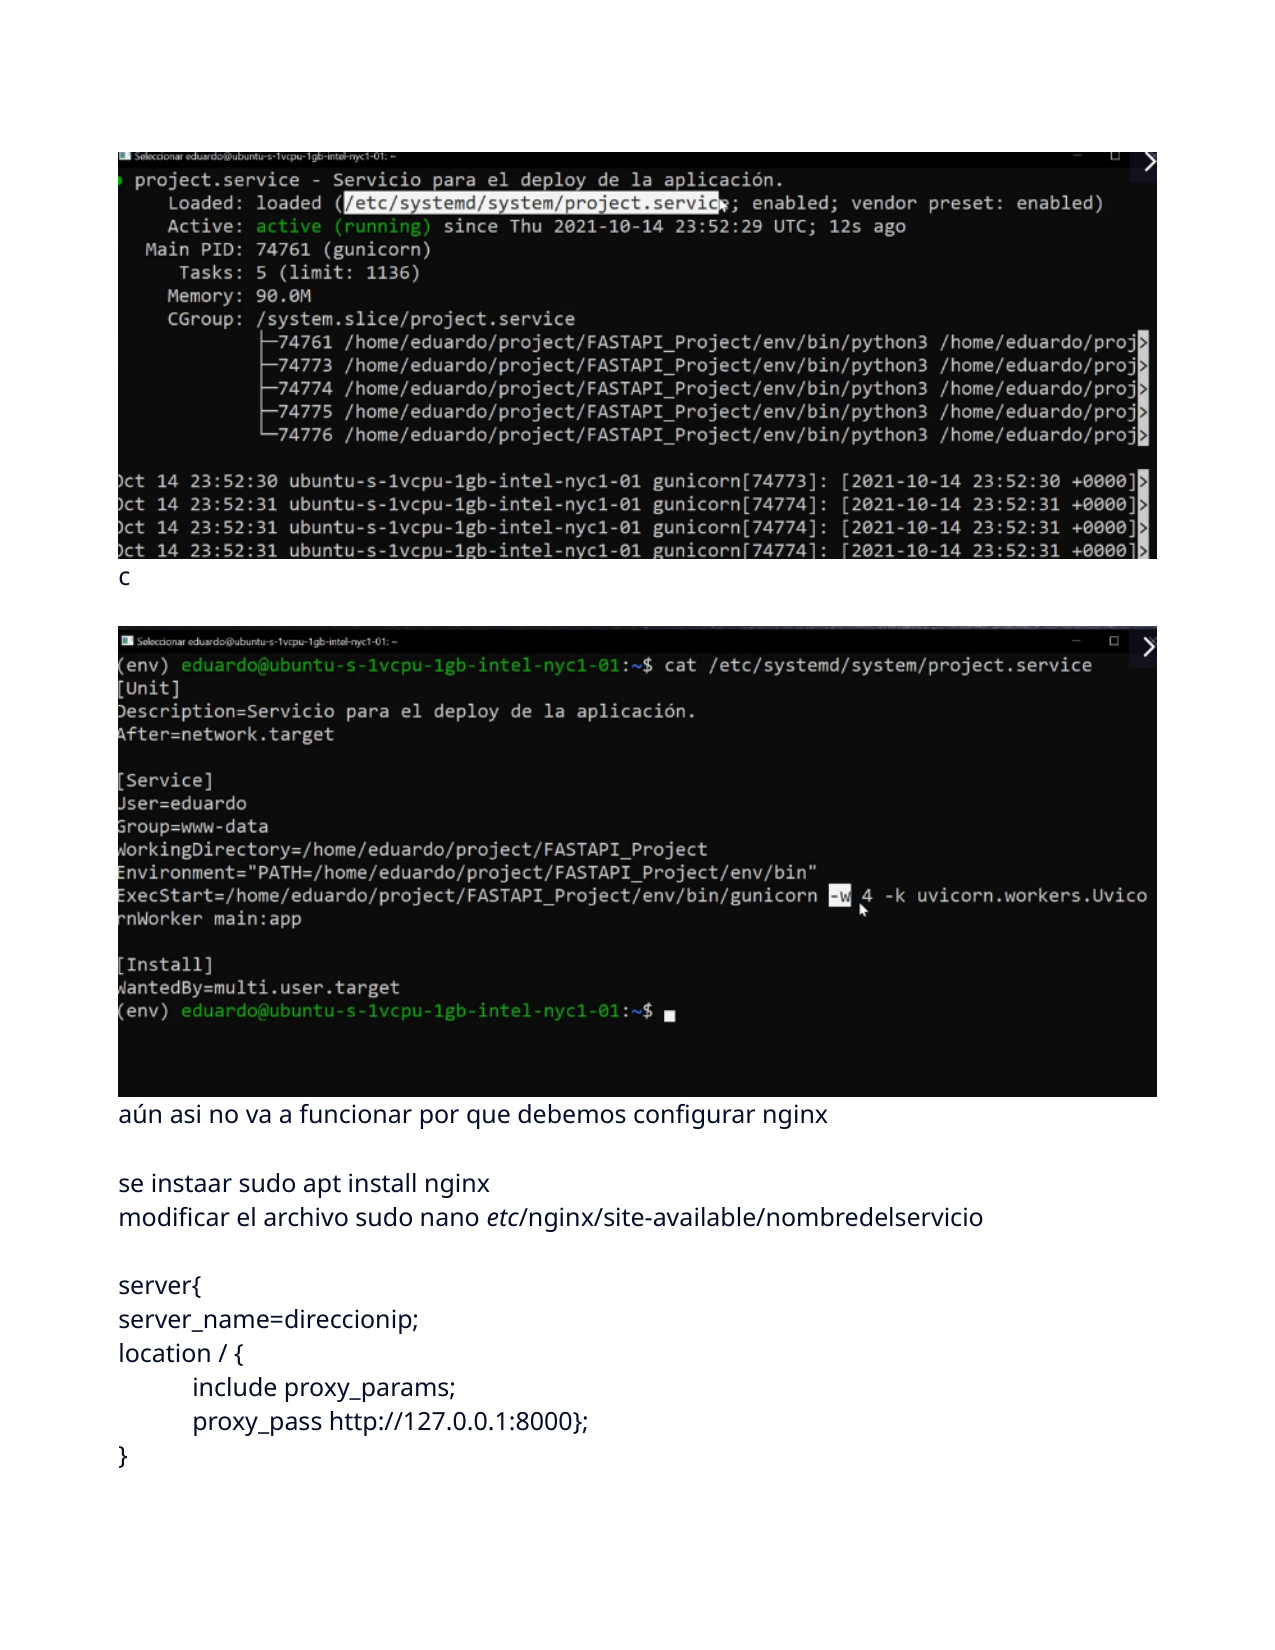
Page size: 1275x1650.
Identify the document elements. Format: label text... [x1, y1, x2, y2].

text location / { [118, 1336, 1157, 1369]
text modificar el archivo sudo nano etc/nginx/site-available/nombredelservicio [118, 1199, 1157, 1233]
text se instaar sudo apt install nginx [118, 1165, 1157, 1199]
text include proxy_params; [118, 1369, 1157, 1404]
text proxy_pass http://127.0.0.1:8000}; [118, 1404, 1157, 1438]
text c [118, 559, 1157, 592]
text aún asi no va a funcionar por que debemos configurar nginx [118, 1097, 1157, 1131]
text server_name=direccionip; [118, 1301, 1157, 1336]
picture [118, 152, 1157, 559]
text } [118, 1438, 1157, 1472]
picture [118, 626, 1157, 1097]
text server{ [118, 1267, 1157, 1301]
